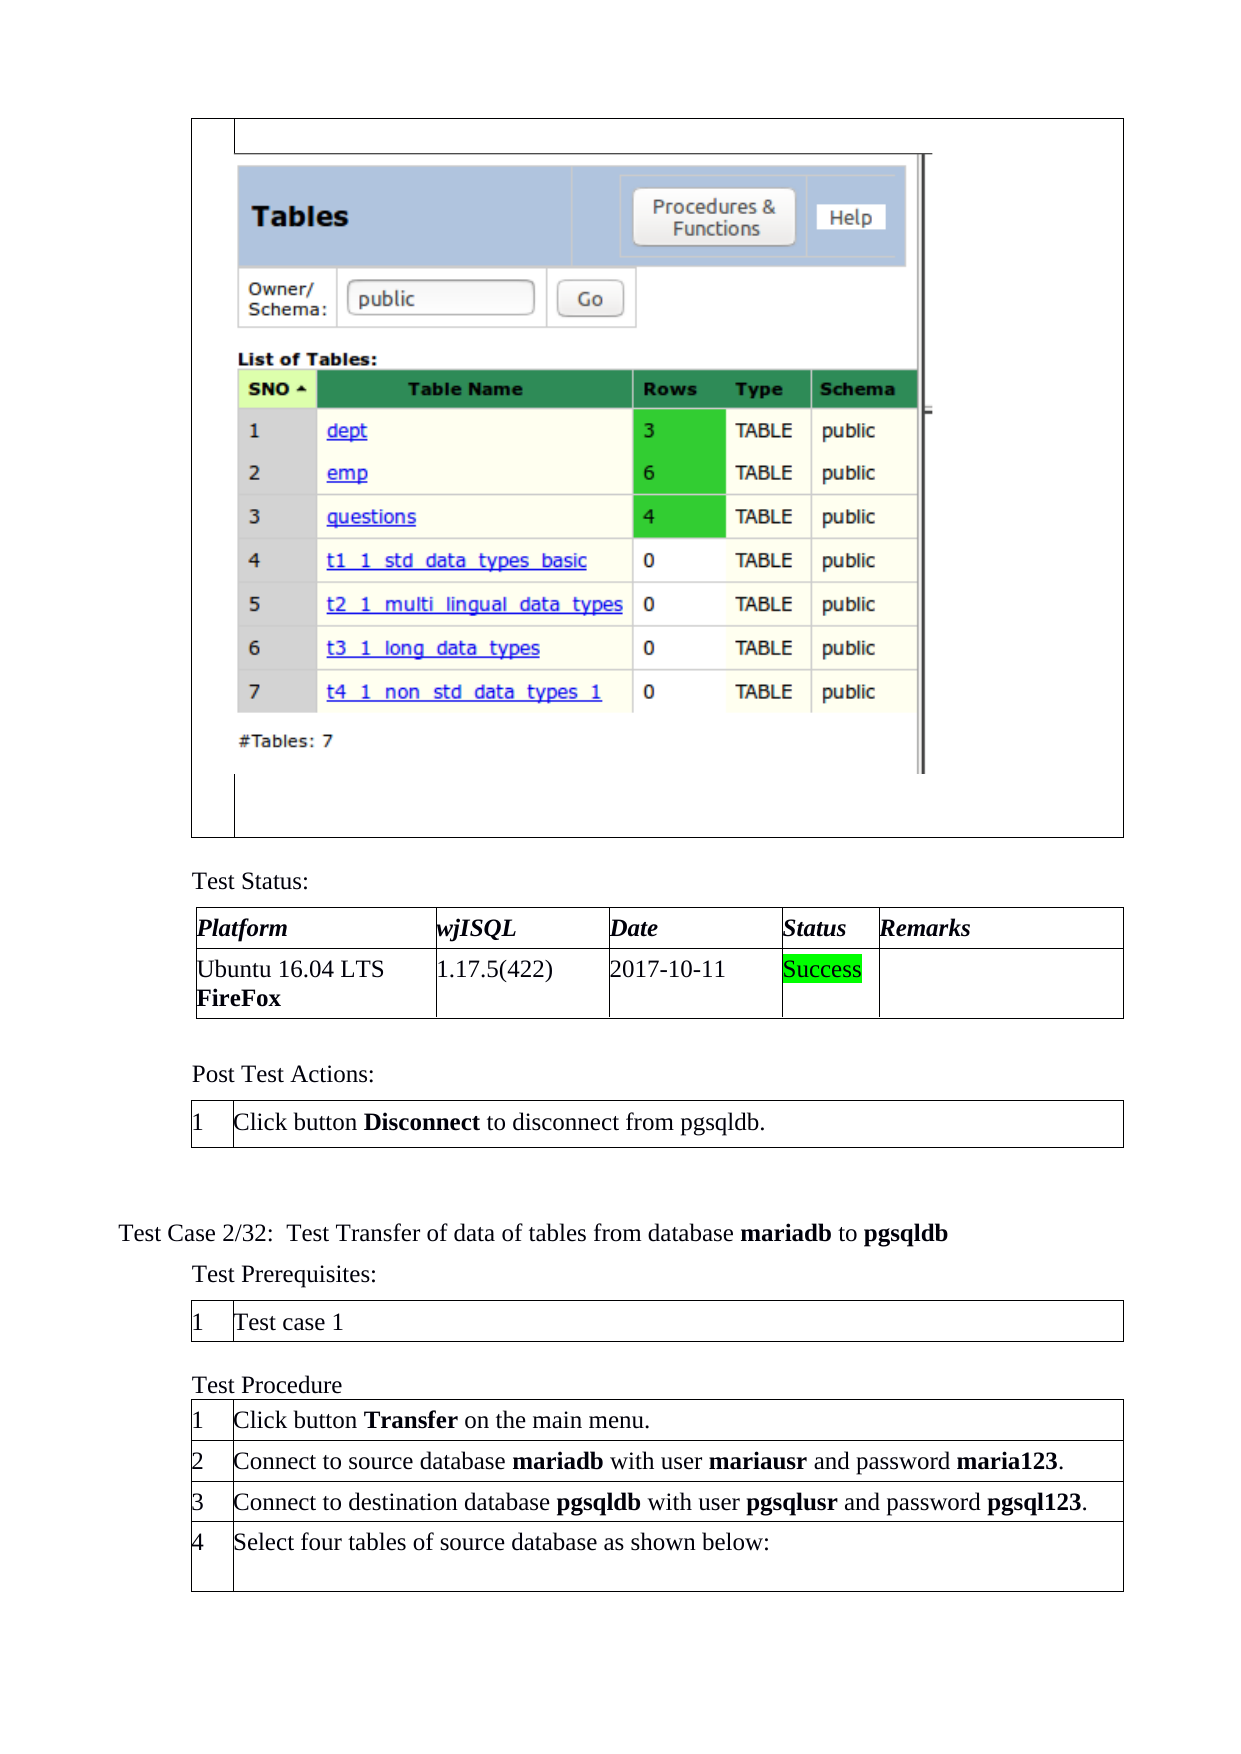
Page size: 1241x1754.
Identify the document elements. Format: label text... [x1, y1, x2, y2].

table_header Date [610, 908, 782, 948]
table_cell 2 [192, 1441, 233, 1481]
table_cell [880, 949, 1123, 1017]
table_cell 1.17.5(422) [437, 949, 609, 1017]
text Test Prerequisites: [118, 1259, 1122, 1288]
table_header [235, 119, 1123, 837]
table_header 1 [192, 1400, 233, 1440]
table_header Status [783, 908, 879, 948]
text Test Procedure [118, 1370, 1122, 1399]
text Post Test Actions: [118, 1059, 1122, 1088]
table_cell Select four tables of source database as shown below: [234, 1522, 1123, 1591]
table_header Remarks [880, 908, 1123, 948]
table_header [192, 119, 234, 837]
table_cell Connect to source database mariadb with user mariausr and password maria123. [234, 1441, 1123, 1481]
table_header Click button Transfer on the main menu. [234, 1400, 1123, 1440]
table_header 1 [192, 1101, 233, 1147]
picture [233, 153, 933, 774]
table_cell Success [783, 949, 879, 1017]
table_cell 2017-10-11 [610, 949, 782, 1017]
table_cell Ubuntu 16.04 LTS FireFox [197, 949, 436, 1017]
table_header 1 [192, 1301, 233, 1341]
table_cell 3 [192, 1482, 233, 1521]
table_header Click button Disconnect to disconnect from pgsqldb. [234, 1101, 1123, 1147]
text Test Case 2/32: Test Transfer of data of tables from database mariadb to pgsqldb [118, 1218, 1122, 1247]
table_header wjISQL [437, 908, 609, 948]
table_header Platform [197, 908, 436, 948]
table_cell 4 [192, 1522, 233, 1591]
table_header Test case 1 [234, 1301, 1123, 1341]
table_cell Connect to destination database pgsqldb with user pgsqlusr and password pgsql123. [234, 1482, 1123, 1521]
text Test Status: [118, 866, 1122, 895]
